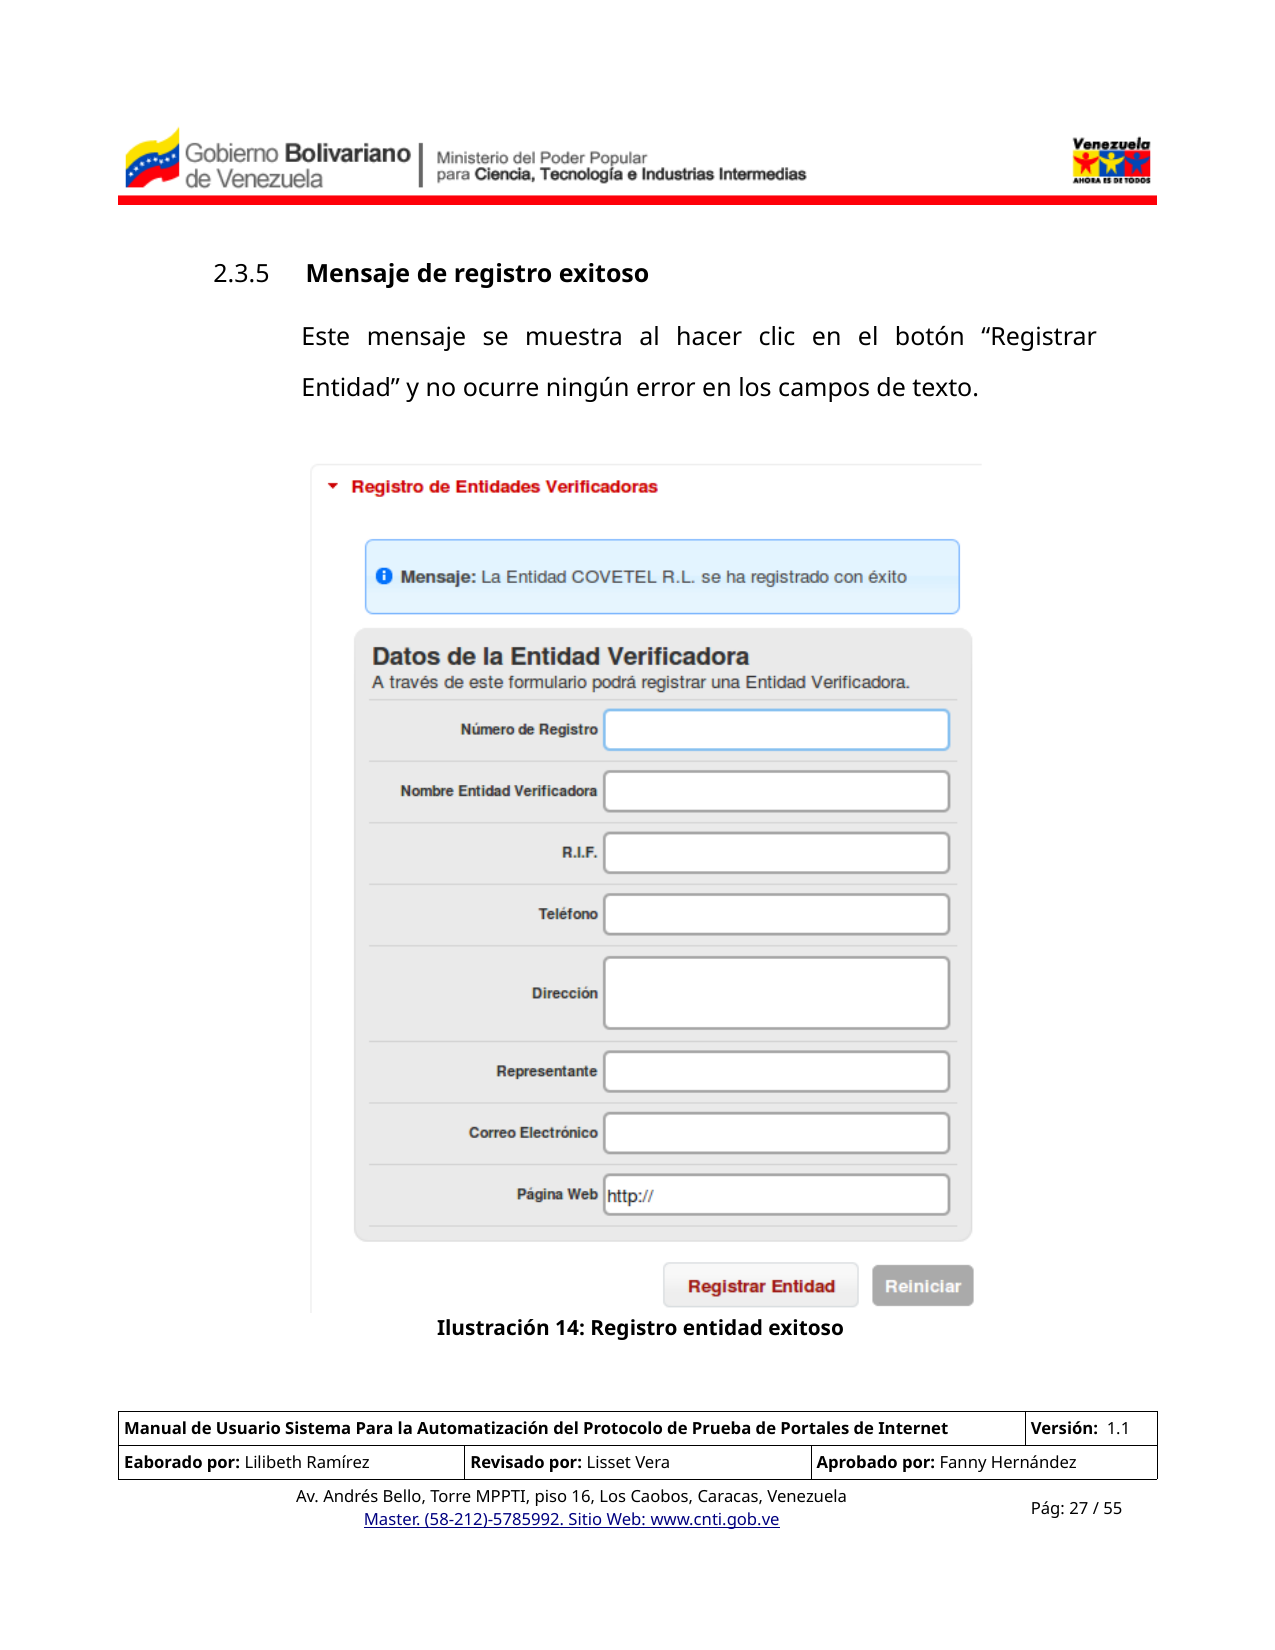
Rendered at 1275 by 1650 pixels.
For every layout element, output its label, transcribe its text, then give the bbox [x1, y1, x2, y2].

subtitle Mensaje de registro exitoso [118, 255, 1157, 289]
text Este mensaje se muestra al hacer clic en el botón “Registrar Entidad” y no ocurre ningún error en los campos de texto. [301, 318, 1098, 403]
picture [118, 119, 1157, 205]
text Ilustración 14: Registro entidad exitoso [288, 467, 992, 1341]
picture [305, 460, 982, 1313]
